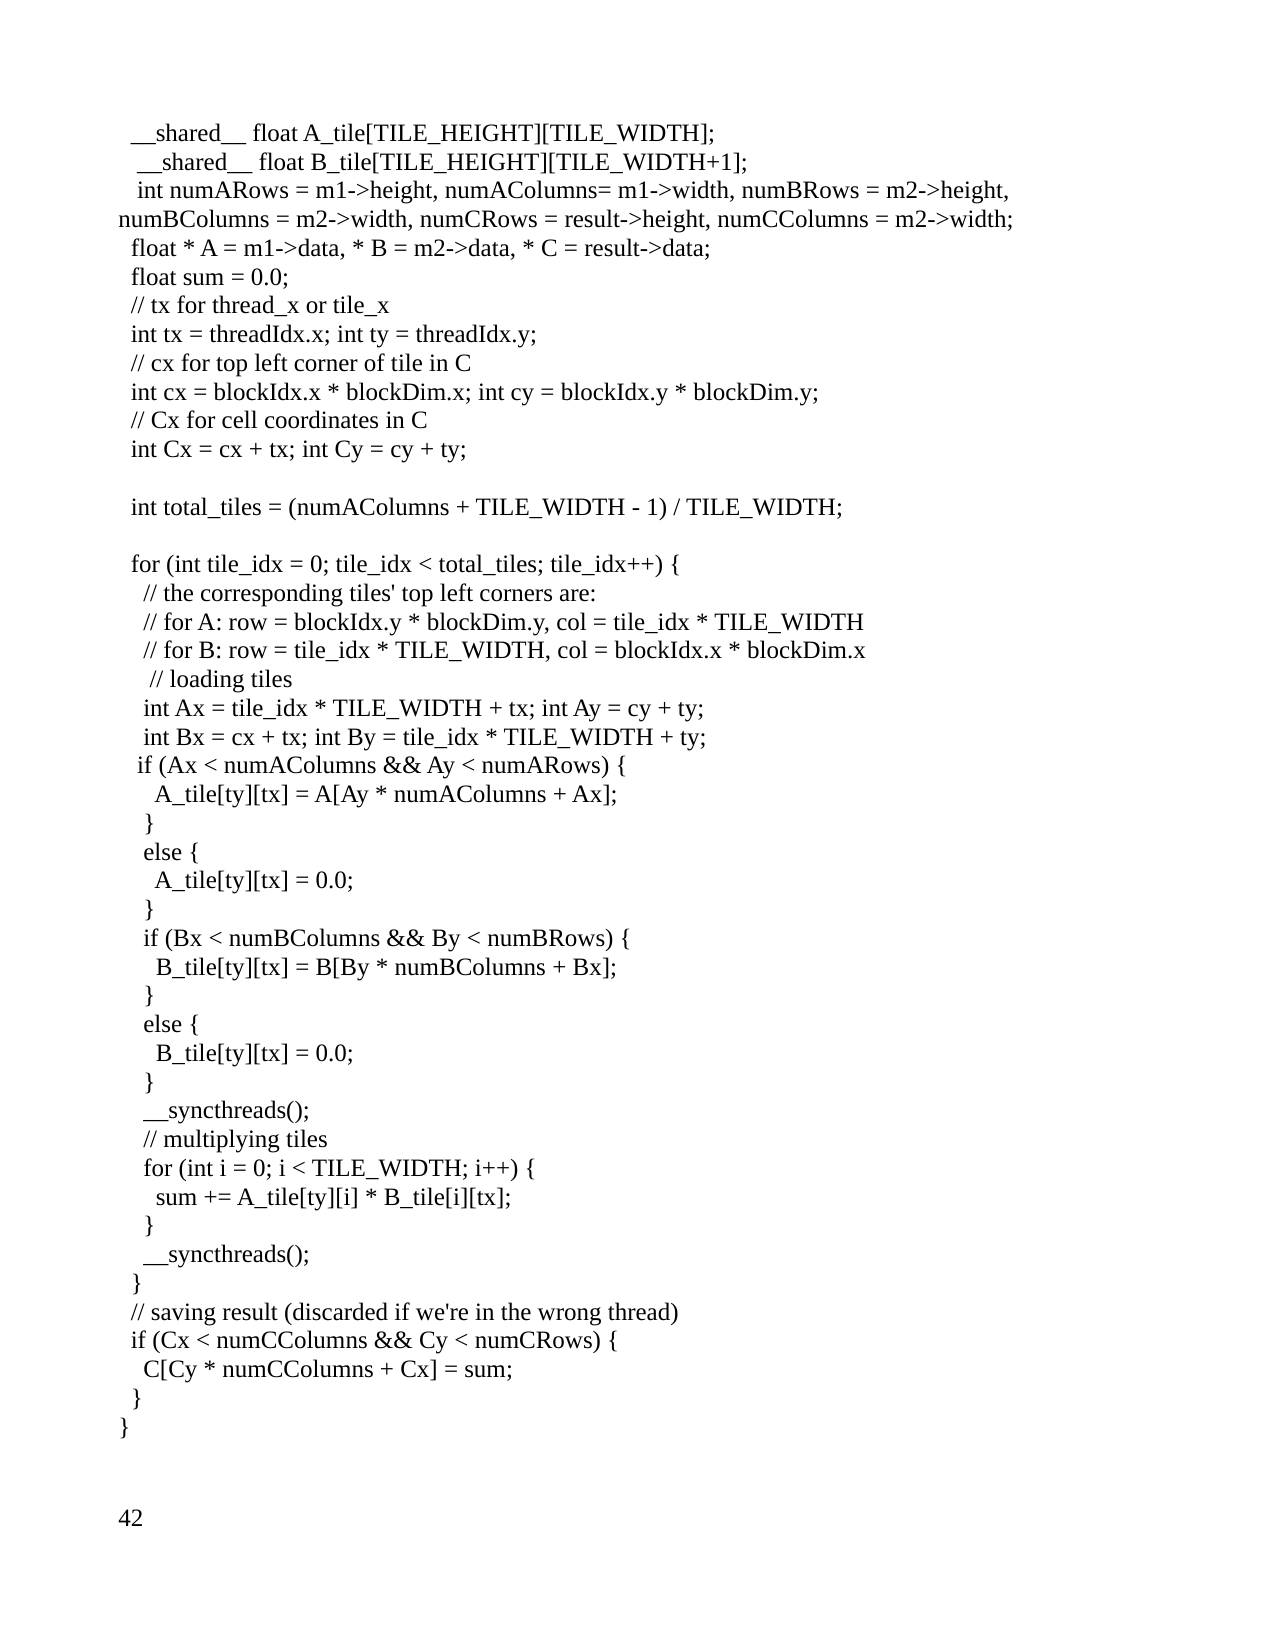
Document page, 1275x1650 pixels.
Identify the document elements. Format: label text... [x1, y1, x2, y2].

text if (Bx < numBColumns && By < numBRows) { [118, 923, 1157, 952]
text // for B: row = tile_idx * TILE_WIDTH, col = blockIdx.x * blockDim.x [118, 636, 1157, 664]
text } [118, 808, 1157, 837]
text float sum = 0.0; [118, 262, 1157, 291]
text if (Ax < numAColumns && Ay < numARows) { [118, 751, 1157, 779]
text int Cx = cx + tx; int Cy = cy + ty; [118, 434, 1157, 463]
text } [118, 1412, 1157, 1441]
text int numARows = m1->height, numAColumns= m1->width, numBRows = m2->height, numBColumns = m2->width, numCRows = result->height, numCColumns = m2->width; [118, 176, 1157, 233]
text } [118, 1383, 1157, 1412]
text } [118, 1067, 1157, 1096]
text sum += A_tile[ty][i] * B_tile[i][tx]; [118, 1182, 1157, 1211]
text __syncthreads(); [118, 1239, 1157, 1268]
text A_tile[ty][tx] = 0.0; [118, 866, 1157, 894]
text __syncthreads(); [118, 1096, 1157, 1124]
text A_tile[ty][tx] = A[Ay * numAColumns + Ax]; [118, 779, 1157, 808]
text __shared__ float B_tile[TILE_HEIGHT][TILE_WIDTH+1]; [118, 147, 1157, 176]
text float * A = m1->data, * B = m2->data, * C = result->data; [118, 233, 1157, 262]
text // the corresponding tiles' top left corners are: [118, 578, 1157, 607]
text else { [118, 837, 1157, 866]
text int Bx = cx + tx; int By = tile_idx * TILE_WIDTH + ty; [118, 722, 1157, 751]
text } [118, 981, 1157, 1009]
text } [118, 894, 1157, 923]
text // Cx for cell coordinates in C [118, 406, 1157, 434]
text int total_tiles = (numAColumns + TILE_WIDTH - 1) / TILE_WIDTH; [118, 492, 1157, 521]
text int Ax = tile_idx * TILE_WIDTH + tx; int Ay = cy + ty; [118, 693, 1157, 722]
text C[Cy * numCColumns + Cx] = sum; [118, 1354, 1157, 1383]
text B_tile[ty][tx] = B[By * numBColumns + Bx]; [118, 952, 1157, 981]
text for (int tile_idx = 0; tile_idx < total_tiles; tile_idx++) { [118, 549, 1157, 578]
text // cx for top left corner of tile in C [118, 348, 1157, 377]
text else { [118, 1009, 1157, 1038]
text // for A: row = blockIdx.y * blockDim.y, col = tile_idx * TILE_WIDTH [118, 607, 1157, 636]
text int cx = blockIdx.x * blockDim.x; int cy = blockIdx.y * blockDim.y; [118, 377, 1157, 406]
text } [118, 1211, 1157, 1239]
text B_tile[ty][tx] = 0.0; [118, 1038, 1157, 1067]
text // loading tiles [118, 664, 1157, 693]
text // tx for thread_x or tile_x [118, 291, 1157, 319]
text __shared__ float A_tile[TILE_HEIGHT][TILE_WIDTH]; [118, 118, 1157, 147]
text // multiplying tiles [118, 1124, 1157, 1153]
text if (Cx < numCColumns && Cy < numCRows) { [118, 1326, 1157, 1354]
text for (int i = 0; i < TILE_WIDTH; i++) { [118, 1153, 1157, 1182]
text int tx = threadIdx.x; int ty = threadIdx.y; [118, 319, 1157, 348]
text // saving result (discarded if we're in the wrong thread) [118, 1297, 1157, 1326]
text } [118, 1268, 1157, 1297]
